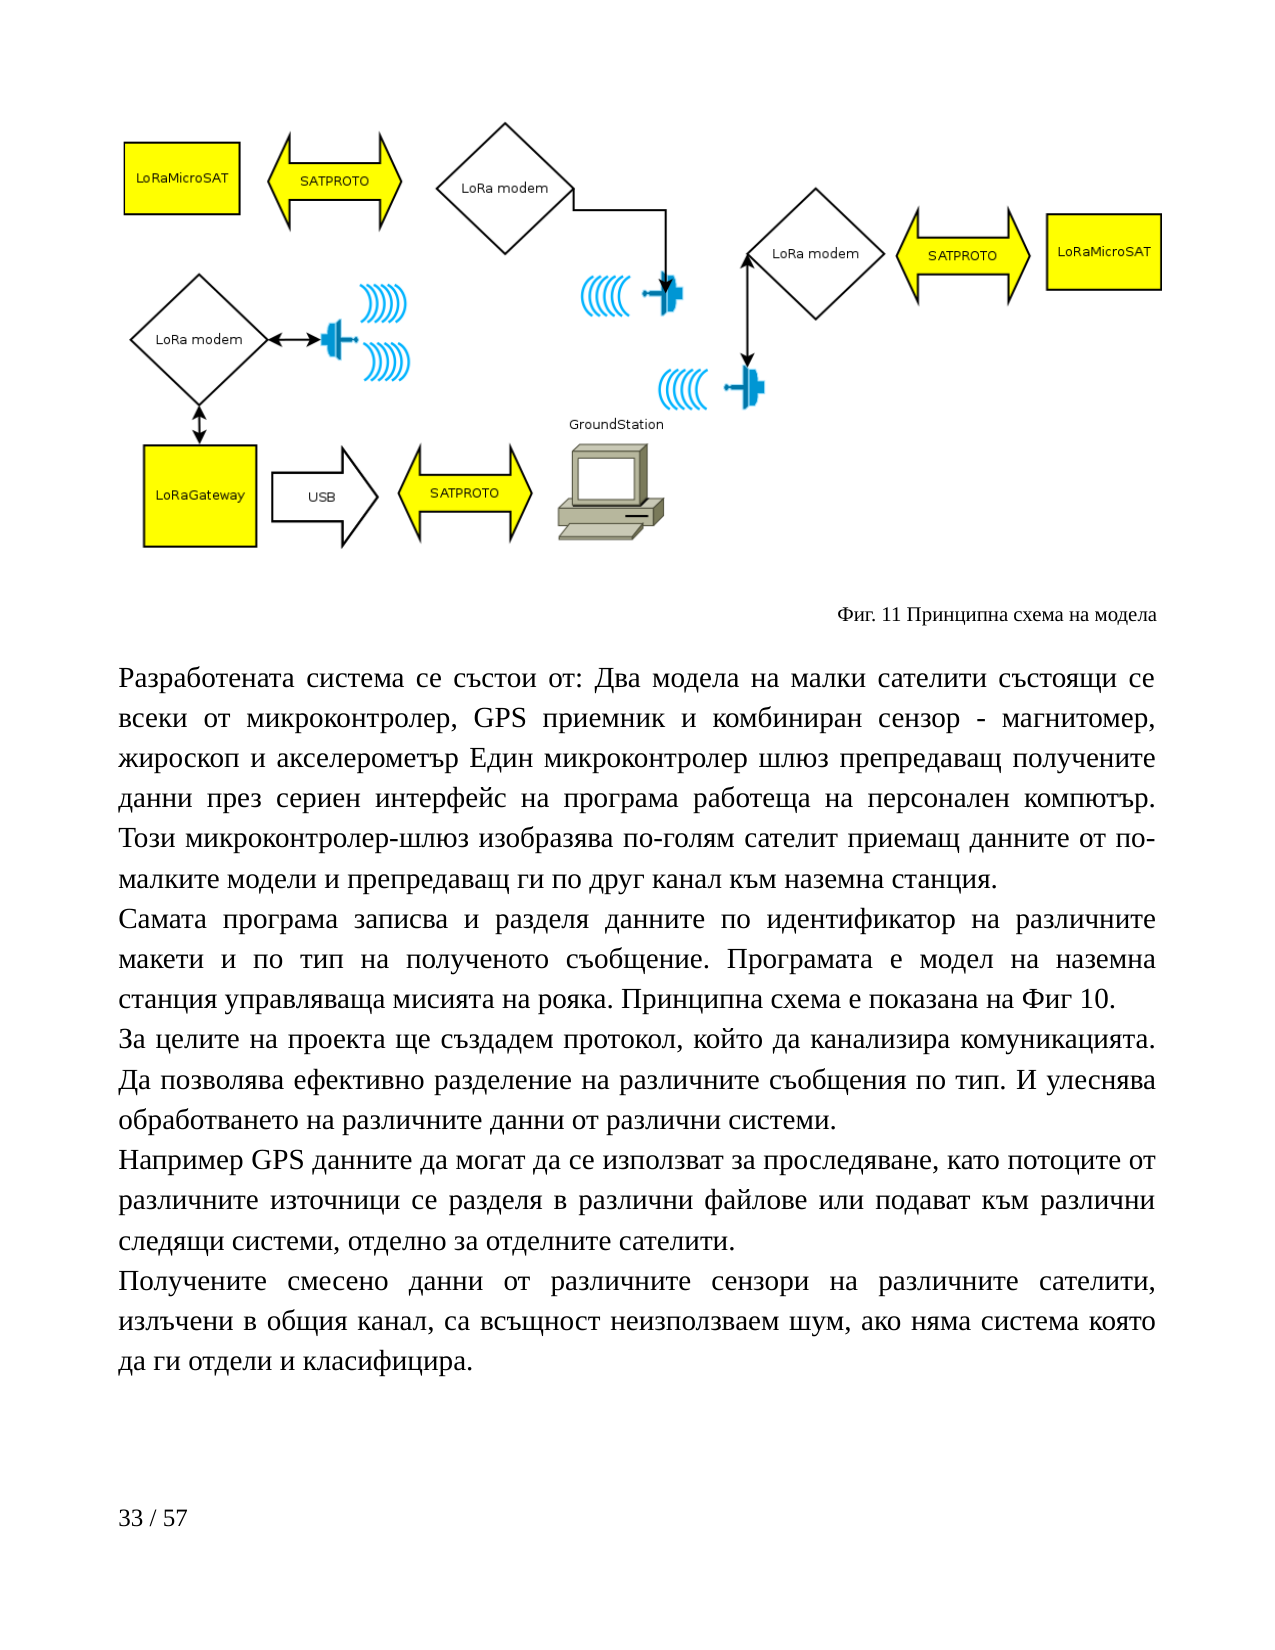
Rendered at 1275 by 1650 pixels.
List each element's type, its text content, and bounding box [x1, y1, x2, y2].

text Разработената система се състои от: Два модела на малки сателити състоящи се всеки от микроконтролер, GPS приемник и комбиниран сензор - магнитомер, жироскоп и акселерометър Един микроконтролер шлюз препредаващ получените данни през сериен интерфейс на програма работеща на персонален компютър. Този микроконтролер-шлюз изобразява по-голям сателит приемащ данните от по-малките модели и препредаващ ги по друг канал към наземна станция. [118, 660, 1157, 894]
text Например GPS данните да могат да се използват за проследяване, като потоците от различните източници се разделя в различни файлове или подават към различни следящи системи, отделно за отделните сателити. [118, 1142, 1157, 1256]
text Самата програма записва и разделя данните по идентификатор на различните макети и по тип на полученото съобщение. Програмата е модел на наземна станция управляваща мисията на рояка. Принципна схема е показана на Фиг 10. [118, 901, 1157, 1015]
picture [123, 112, 1162, 562]
text За целите на проекта ще създадем протокол, който да канализира комуникацията. Да позволява ефективно разделение на различните съобщения по тип. И улеснява обработването на различните данни от различни системи. [118, 1022, 1157, 1136]
text Получените смесено данни от различните сензори на различните сателити, излъчени в общия канал, са всъщност неизползваем шум, ако няма система която да ги отдели и класифицира. [118, 1263, 1157, 1377]
text Фиг. 11 Принципна схема на модела [118, 602, 1157, 626]
